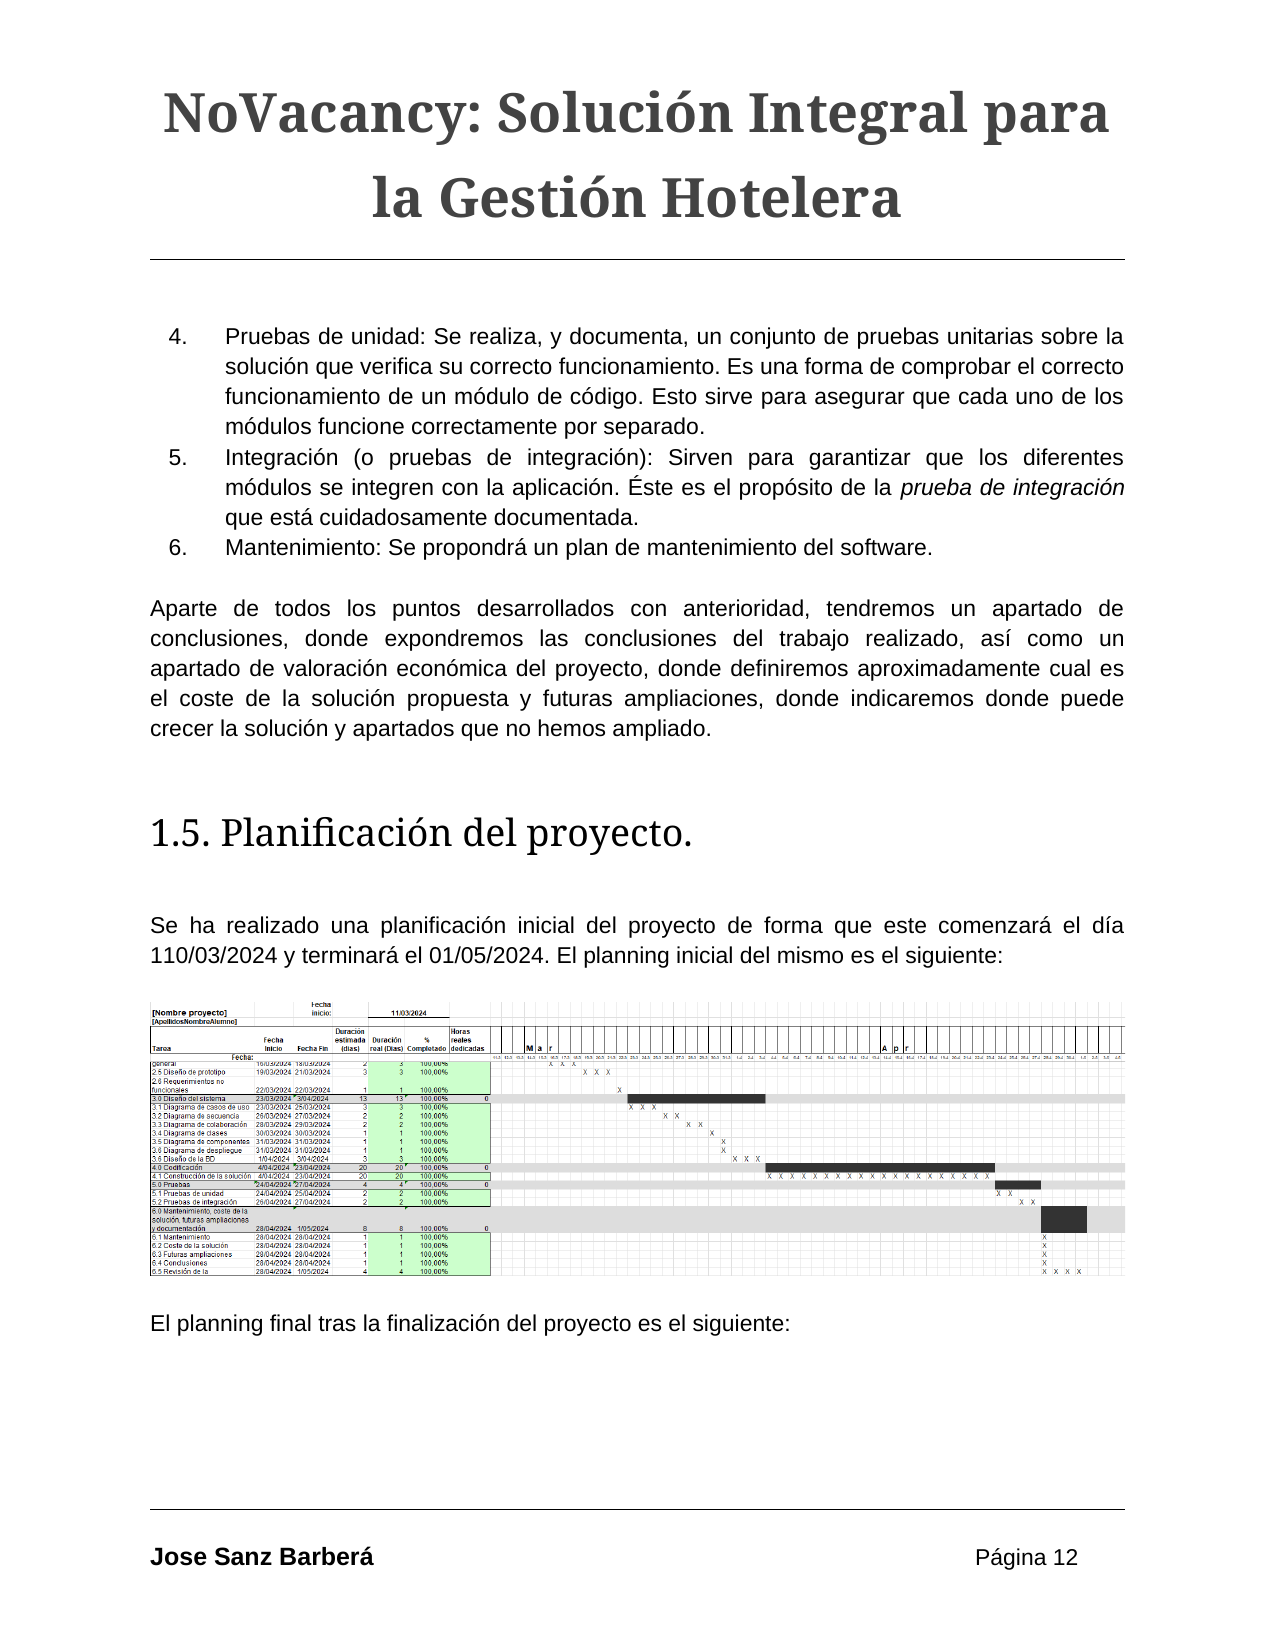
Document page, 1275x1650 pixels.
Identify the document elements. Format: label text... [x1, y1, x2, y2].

picture [150, 1002, 1125, 1276]
subtitle 1.5. Planificación del proyecto. [150, 806, 1125, 857]
list Integración (o pruebas de integración): Sirven para garantizar que los diferentes módulos se integren con la aplicación. Éste es el propósito de la prueba de integración que está cuidadosamente documentada. [187, 443, 1125, 530]
text Se ha realizado una planificación inicial del proyecto de forma que este comenzará el día 110/03/2024 y terminará el 01/05/2024. El planning inicial del mismo es el siguiente: [150, 912, 1125, 968]
text El planning final tras la finalización del proyecto es el siguiente: [150, 1309, 1125, 1336]
list Mantenimiento: Se propondrá un plan de mantenimiento del software. [187, 534, 1125, 561]
text Aparte de todos los puntos desarrollados con anterioridad, tendremos un apartado de conclusiones, donde expondremos las conclusiones del trabajo realizado, así como un apartado de valoración económica del proyecto, donde definiremos aproximadamente cual es el coste de la solución propuesta y futuras ampliaciones, donde indicaremos donde puede crecer la solución y apartados que no hemos ampliado. [150, 594, 1125, 742]
list Pruebas de unidad: Se realiza, y documenta, un conjunto de pruebas unitarias sobre la solución que verifica su correcto funcionamiento. Es una forma de comprobar el correcto funcionamiento de un módulo de código. Esto sirve para asegurar que cada uno de los módulos funcione correctamente por separado. [187, 323, 1125, 440]
